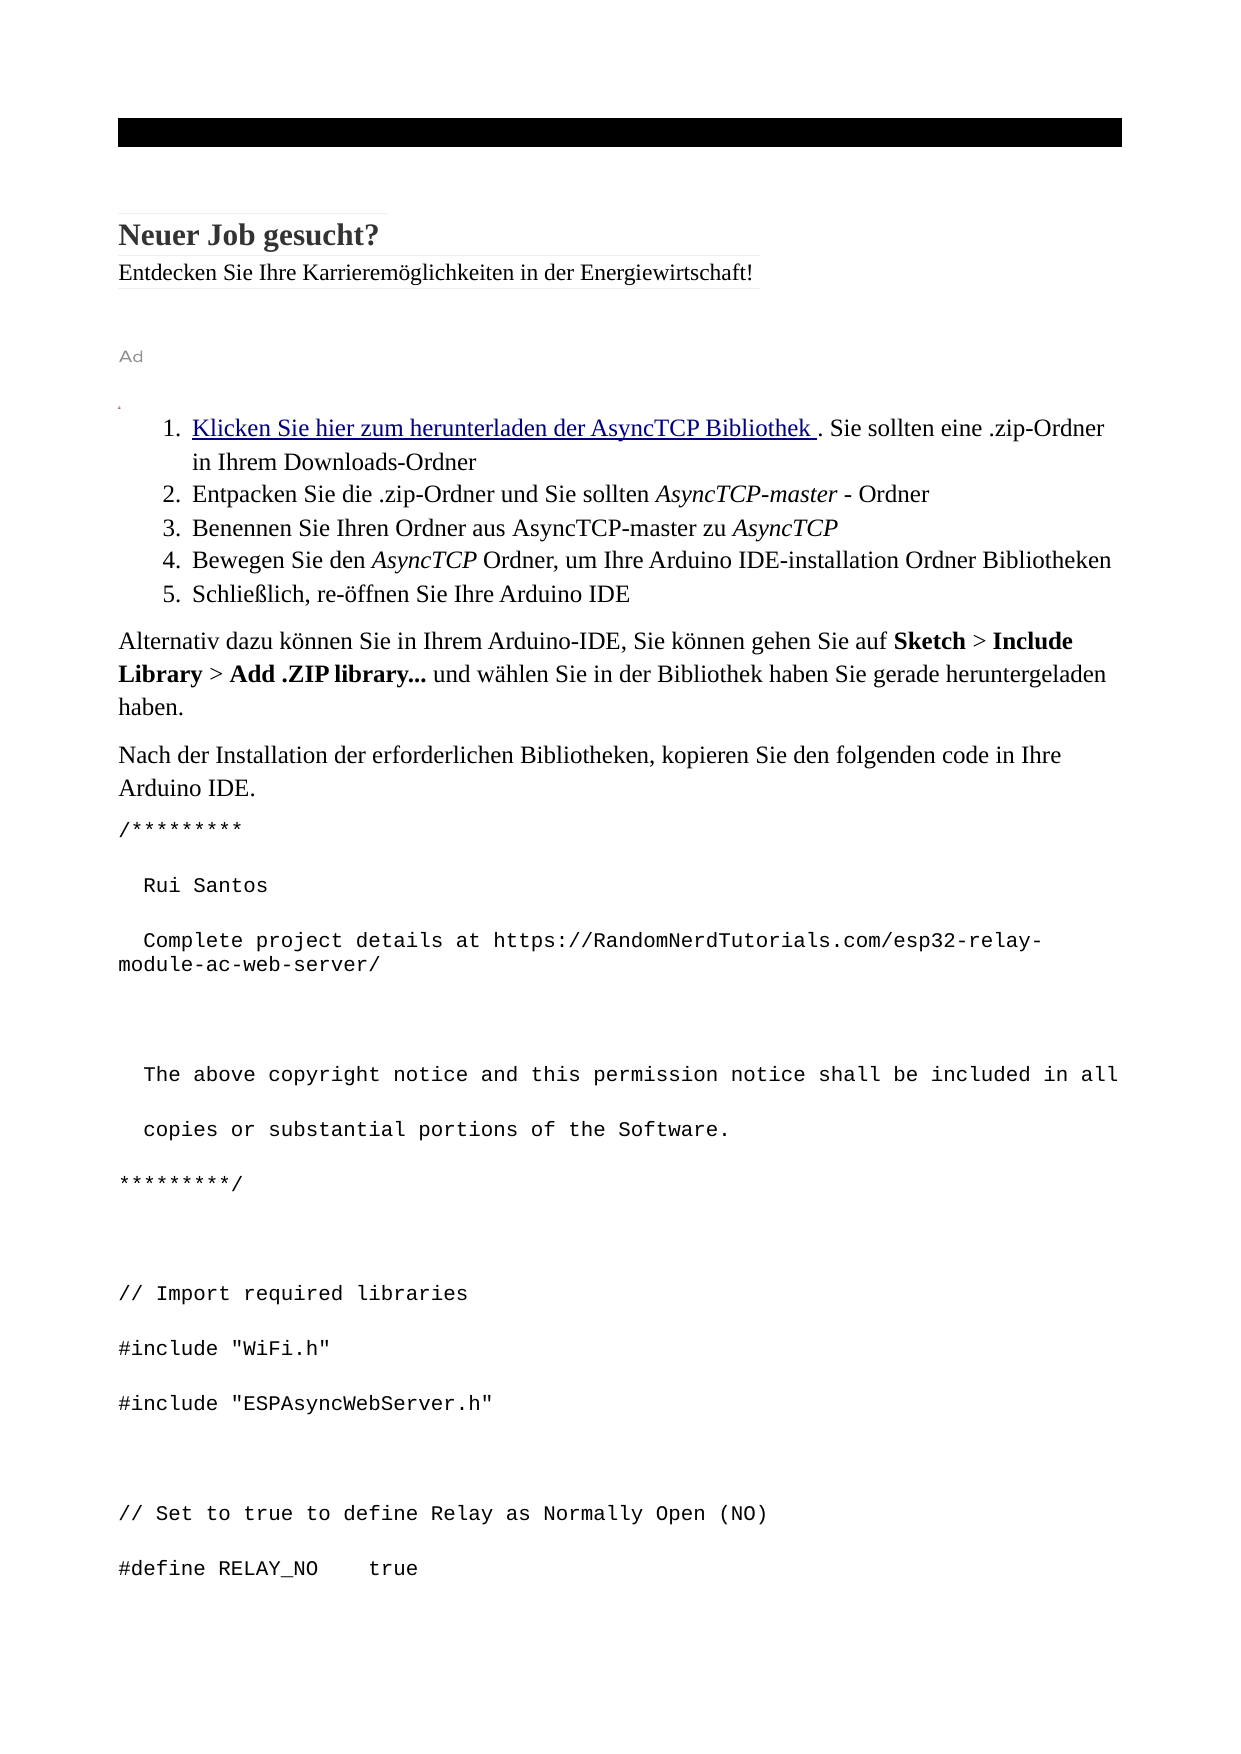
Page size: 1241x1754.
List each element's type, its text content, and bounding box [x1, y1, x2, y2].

text Complete project details at https://RandomNerdTutorials.com/esp32-relay-module-ac-web-server/ [118, 930, 1122, 978]
list Schließlich, re-öffnen Sie Ihre Arduino IDE [162, 579, 1122, 607]
text #include "ESPAsyncWebServer.h" [118, 1393, 1122, 1417]
text // Import required libraries [118, 1283, 1122, 1307]
text // Set to true to define Relay as Normally Open (NO) [118, 1503, 1122, 1527]
list Klicken Sie hier zum herunterladen der AsyncTCP Bibliothek . Sie sollten eine .zip-Ordner in Ihrem Downloads-Ordner [162, 413, 1122, 475]
list Benennen Sie Ihren Ordner aus AsyncTCP-master zu AsyncTCP [162, 513, 1122, 541]
text copies or substantial portions of the Software. [118, 1119, 1122, 1142]
text #define RELAY_NO true [118, 1558, 1122, 1581]
text Entdecken Sie Ihre Karrieremöglichkeiten in der Energiewirtschaft! [118, 255, 1122, 288]
subtitle Neuer Job gesucht? [118, 213, 1122, 255]
text #include "WiFi.h" [118, 1338, 1122, 1362]
text /********* [118, 821, 1122, 844]
list Bewegen Sie den AsyncTCP Ordner, um Ihre Arduino IDE-installation Ordner Bibliotheken [162, 546, 1122, 574]
text Rui Santos [118, 875, 1122, 899]
text Alternativ dazu können Sie in Ihrem Arduino-IDE, Sie können gehen Sie auf Sketch > Include Library > Add .ZIP library... und wählen Sie in der Bibliothek haben Sie gerade heruntergeladen haben. [118, 626, 1122, 721]
text Nach der Installation der erforderlichen Bibliotheken, kopieren Sie den folgenden code in Ihre Arduino IDE. [118, 740, 1122, 802]
text *********/ [118, 1173, 1122, 1197]
text The above copyright notice and this permission notice shall be included in all [118, 1064, 1122, 1087]
list Entpacken Sie die .zip-Ordner und Sie sollten AsyncTCP-master - Ordner [162, 479, 1122, 508]
